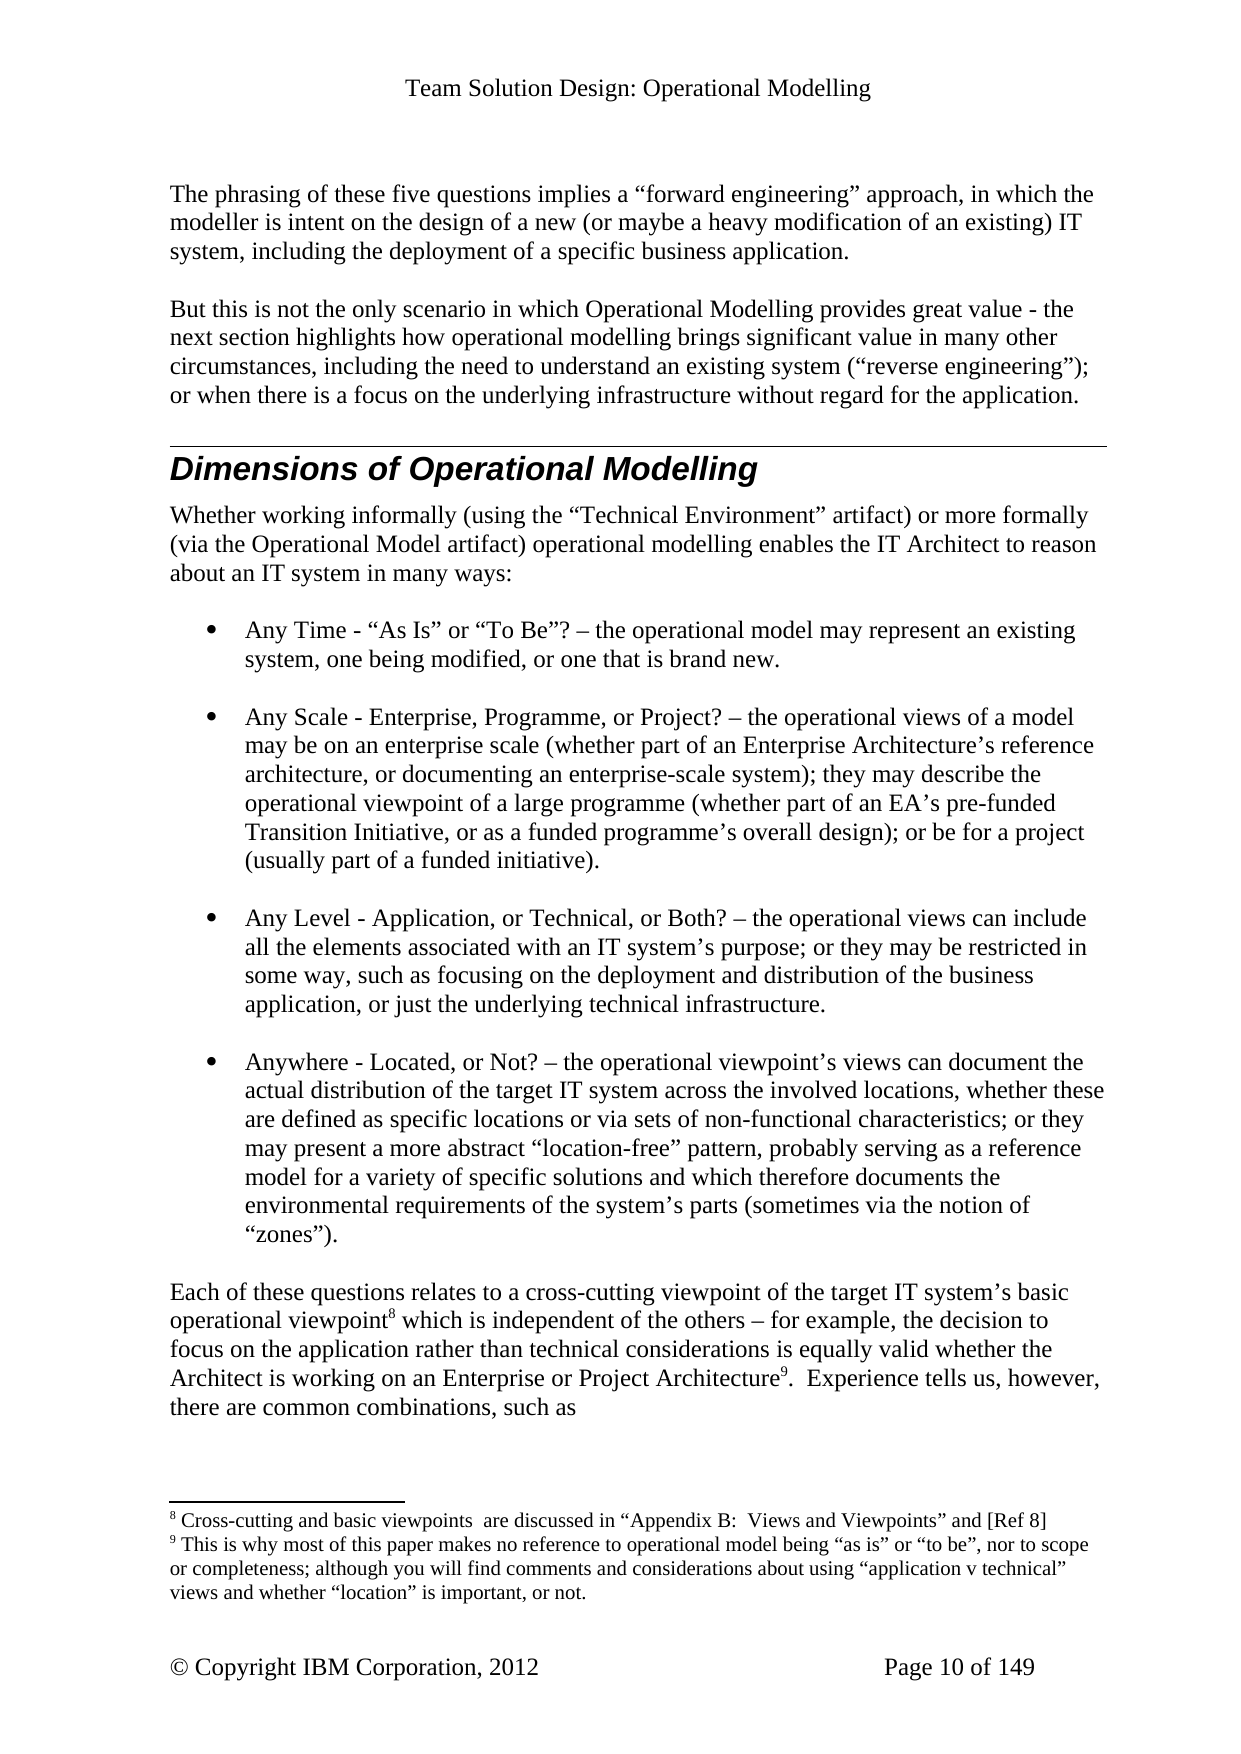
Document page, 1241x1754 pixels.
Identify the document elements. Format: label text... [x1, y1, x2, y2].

list Any Level - Application, or Technical, or Both? – the operational views can include all the elements associated with an IT system’s purpose; or they may be restricted in some way, such as focusing on the deployment and distribution of the business application, or just the underlying technical infrastructure. [207, 903, 1107, 1047]
text The phrasing of these five questions implies a “forward engineering” approach, in which the modeller is intent on the design of a new (or maybe a heavy modification of an existing) IT system, including the deployment of a specific business application. [169, 179, 1107, 265]
list Anywhere - Located, or Not? – the operational viewpoint’s views can document the actual distribution of the target IT system across the involved locations, whether these are defined as specific locations or via sets of non-functional characteristics; or they may present a more abstract “location-free” pattern, probably serving as a reference model for a variety of specific solutions and which therefore documents the environmental requirements of the system’s parts (sometimes via the notion of “zones”). [207, 1047, 1107, 1248]
text This is why most of this paper makes no reference to operational model being “as is” or “to be”, nor to scope or completeness; although you will find comments and considerations about using “application v technical” views and whether “location” is important, or not. [169, 1532, 1107, 1604]
list Any Time - “As Is” or “To Be”? – the operational model may represent an existing system, one being modified, or one that is brand new. [207, 615, 1107, 702]
text Cross-cutting and basic viewpoints are discussed in “Appendix B: Views and Viewpoints” and [Ref 3] [169, 1508, 1107, 1532]
text But this is not the only scenario in which Operational Modelling provides great value - the next section highlights how operational modelling brings significant value in many other circumstances, including the need to understand an existing system (“reverse engineering”); or when there is a focus on the underlying infrastructure without regard for the application. [169, 294, 1107, 409]
subtitle Dimensions of Operational Modelling [169, 447, 1107, 488]
text Whether working informally (using the “Technical Environment” artifact) or more formally (via the Operational Model artifact) operational modelling enables the IT Architect to reason about an IT system in many ways: [169, 500, 1107, 587]
list Any Scale - Enterprise, Programme, or Project? – the operational views of a model may be on an enterprise scale (whether part of an Enterprise Architecture’s reference architecture, or documenting an enterprise-scale system); they may describe the operational viewpoint of a large programme (whether part of an EA’s pre-funded Transition Initiative, or as a funded programme’s overall design); or be for a project (usually part of a funded initiative). [207, 702, 1107, 903]
text Each of these questions relates to a cross-cutting viewpoint of the target IT system’s basic operational viewpoint which is independent of the others – for example, the decision to focus on the application rather than technical considerations is equally valid whether the Architect is working on an Enterprise or Project Architecture. Experience tells us, however, there are common combinations, such as [169, 1277, 1107, 1449]
